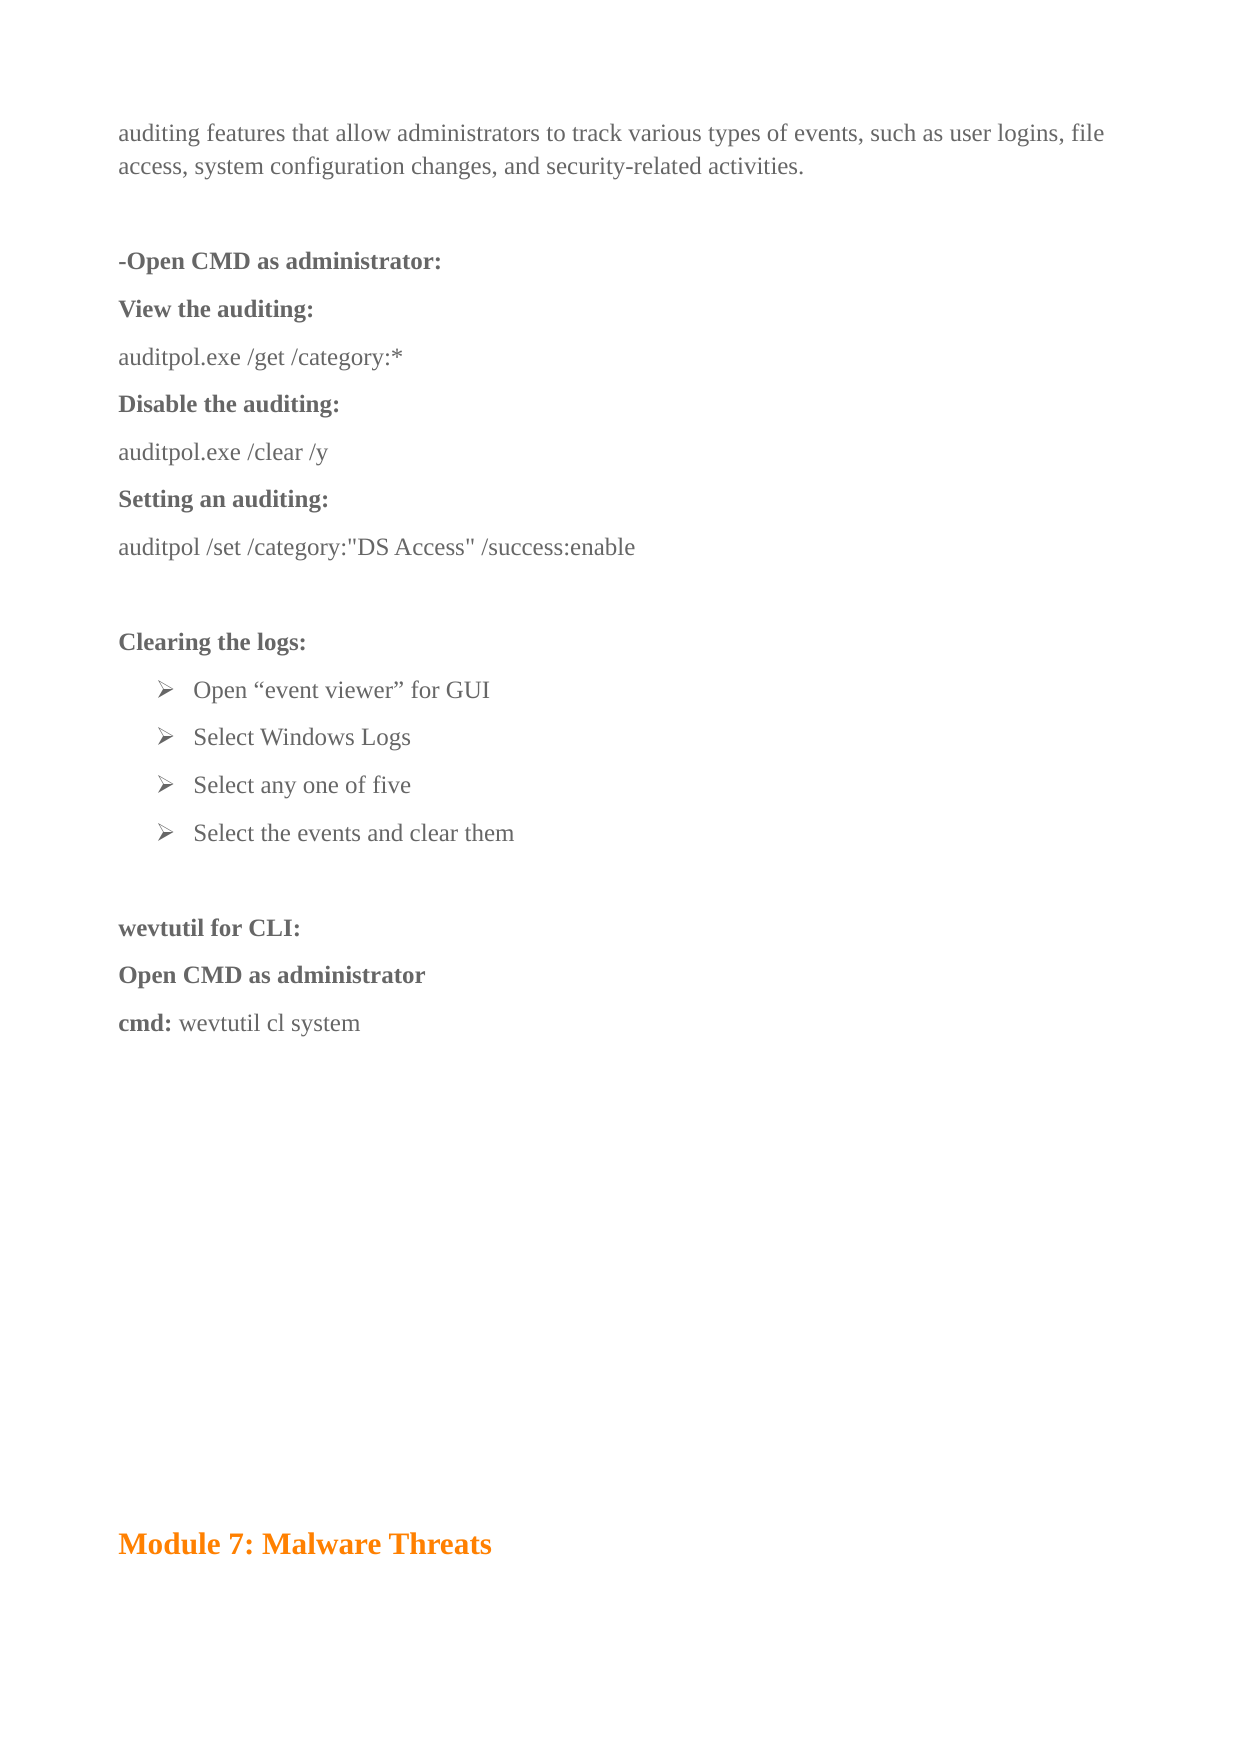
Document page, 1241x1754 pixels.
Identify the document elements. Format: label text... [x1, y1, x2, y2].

text Clearing the logs: [118, 627, 1122, 656]
text auditpol.exe /clear /y [118, 437, 1122, 466]
text Module 7: Malware Threats [118, 1525, 1122, 1561]
text auditpol.exe /get /category:* [118, 342, 1122, 370]
text cmd: wevtutil cl system [118, 1008, 1122, 1037]
list Select any one of five [156, 770, 1122, 799]
text wevtutil for CLI: [118, 913, 1122, 942]
list Select the events and clear them [156, 818, 1122, 846]
list Select Windows Logs [156, 722, 1122, 751]
text Setting an auditing: [118, 484, 1122, 513]
text Open CMD as administrator [118, 960, 1122, 989]
list Open “event viewer” for GUI [156, 675, 1122, 703]
text Disable the auditing: [118, 389, 1122, 418]
text -Open CMD as administrator: [118, 246, 1122, 275]
text auditpol /set /category:"DS Access" /success:enable [118, 532, 1122, 561]
text View the auditing: [118, 294, 1122, 323]
text auditing features that allow administrators to track various types of events, such as user logins, file access, system configuration changes, and security-related activities. [118, 118, 1122, 180]
